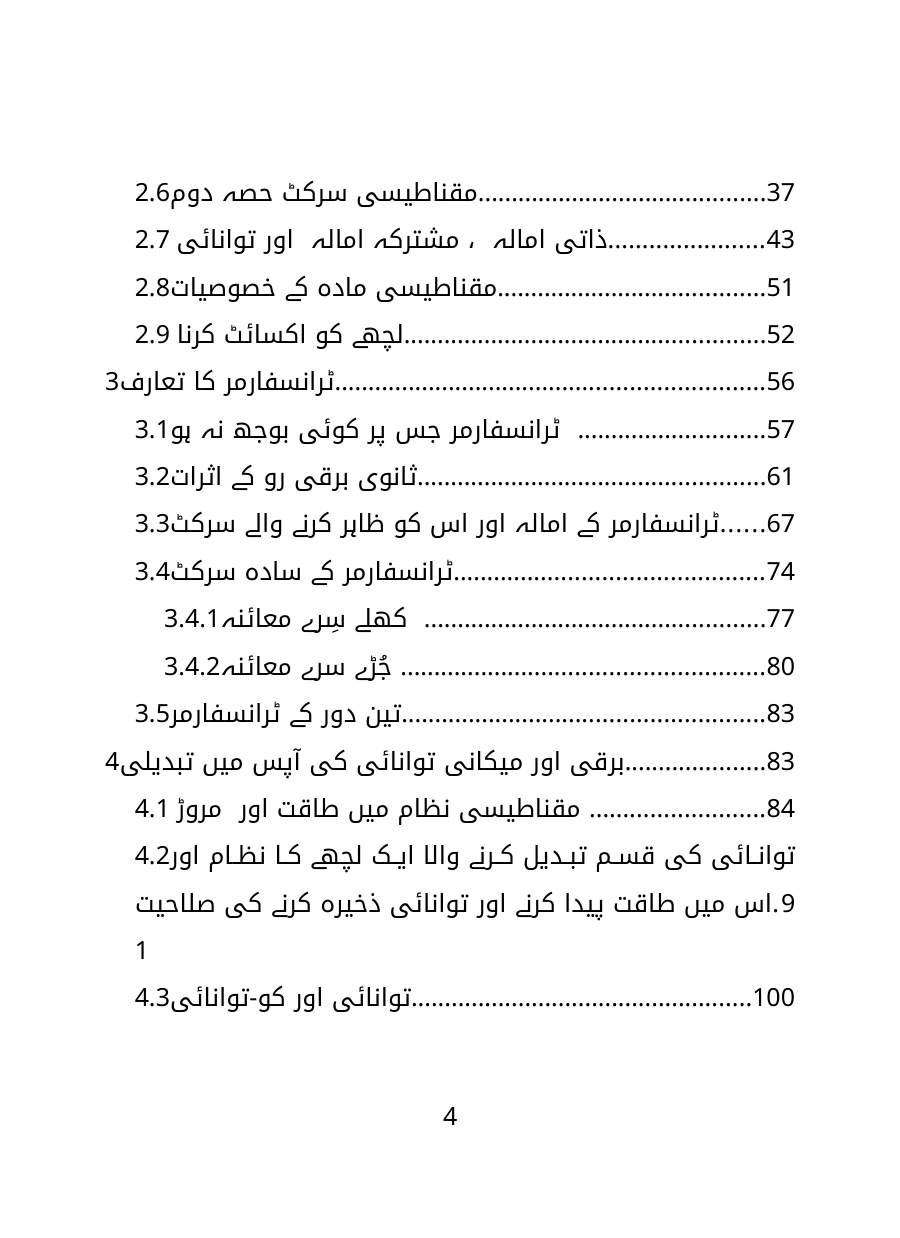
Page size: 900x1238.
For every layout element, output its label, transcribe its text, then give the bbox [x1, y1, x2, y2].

text 4برقی اور میکانی توانائی کی آپس میں تبدیلی 83 [105, 738, 795, 785]
text 3.4ٹرانسفارمر کے سادہ سرکٹ 74 [134, 548, 795, 596]
text 3ٹرانسفارمر کا تعارف 56 [105, 359, 795, 406]
text 3.2ثانوی برقی رو کے اثرات 61 [134, 453, 795, 501]
text 4.2توانائی کی قسم تبدیل کرنے والا ایک لچھے کا نظام اور اس میں طاقت پیدا کرنے اور توانائی ذخیرہ کرنے کی صلاحیت 91 [134, 833, 795, 975]
text 3.5تین دور کے ٹرانسفارمر 83 [134, 690, 795, 738]
text 2.8مقناطیسی مادہ کے خصوصیات 51 [134, 264, 795, 311]
text 3.4.1کھلے سِرے معائنہ 77 [164, 596, 795, 643]
text 4.3توانائی اور کو-توانائی 100 [134, 975, 795, 1022]
text 2.9 لچھے کو اکسائٹ کرنا 52 [134, 311, 795, 359]
text 3.4.2جُڑے سرے معائنہ 80 [164, 643, 795, 690]
text 4.1 مقناطیسی نظام میں طاقت اور مروڑ 84 [134, 785, 795, 833]
text 2.7 ذاتی امالہ ، مشترکہ امالہ اور توانائی 43 [134, 216, 795, 264]
text 3.1ٹرانسفارمر جس پر کوئی بوجھ نہ ہو 57 [134, 406, 795, 453]
text 3.3ٹرانسفارمر کے امالہ اور اس کو ظاہر کرنے والے سرکٹ 67 [134, 501, 795, 548]
text 2.6مقناطیسی سرکٹ حصہ دوم 37 [134, 169, 795, 216]
